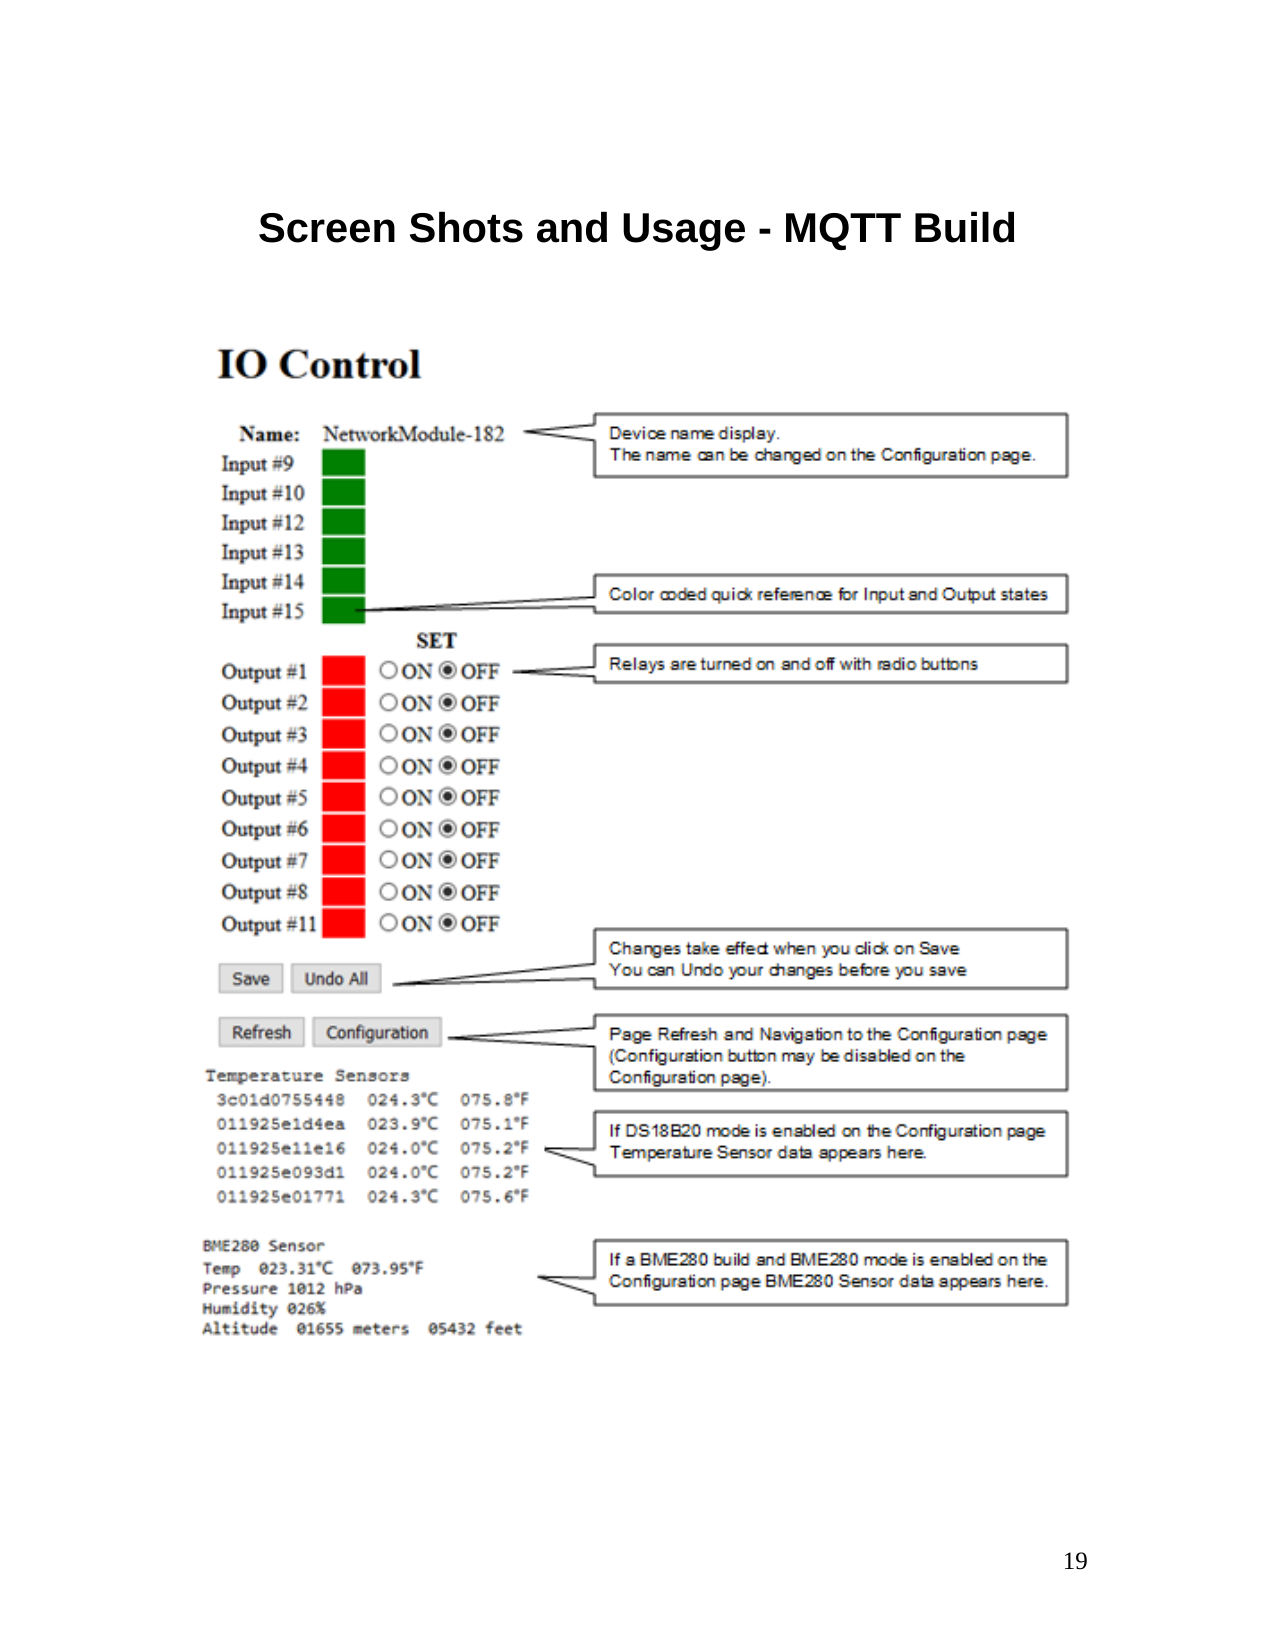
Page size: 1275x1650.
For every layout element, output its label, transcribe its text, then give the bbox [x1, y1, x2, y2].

subtitle Screen Shots and Usage - MQTT Build [187, 204, 1087, 252]
picture [187, 334, 1089, 1350]
